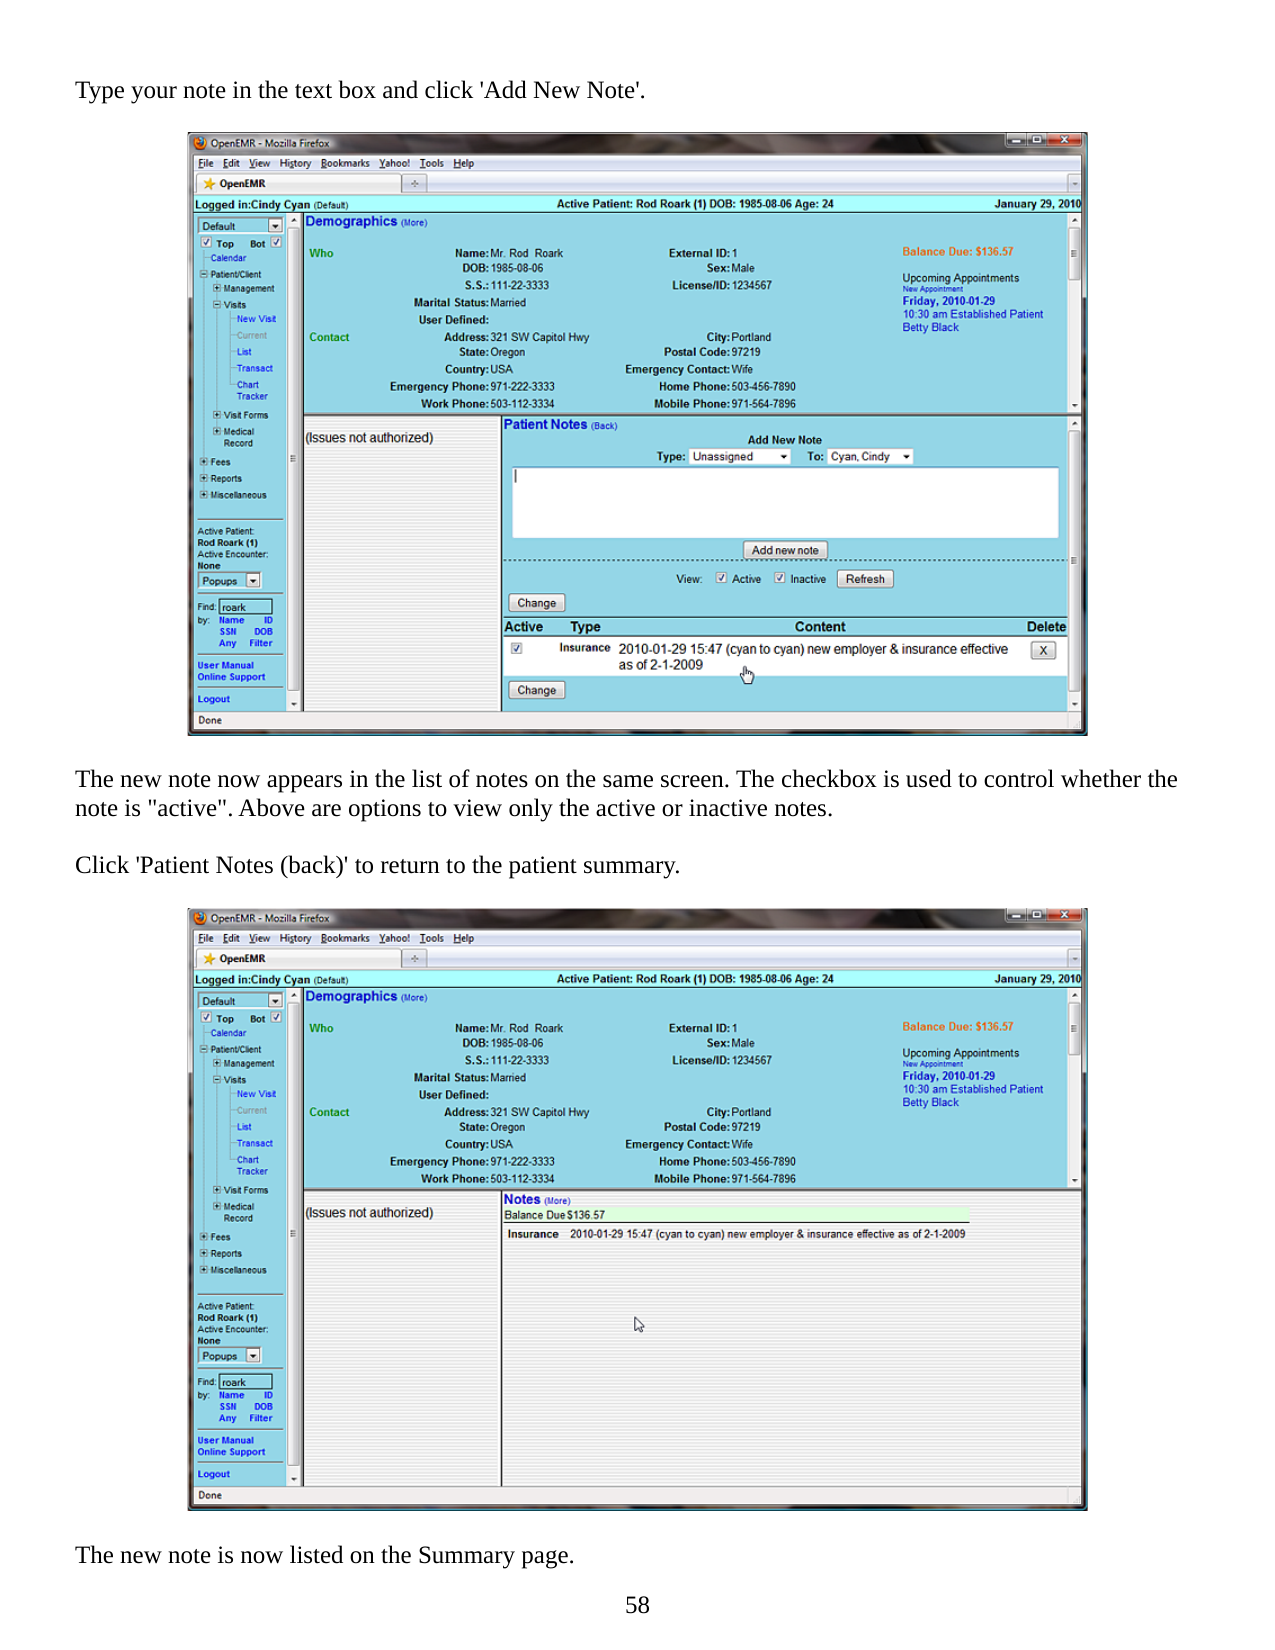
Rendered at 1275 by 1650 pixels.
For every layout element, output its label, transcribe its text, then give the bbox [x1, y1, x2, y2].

picture [187, 132, 1088, 736]
text The new note is now listed on the Summary page. [75, 1540, 1200, 1568]
text The new note now appears in the list of notes on the same screen. The checkbox is used to control whether the note is "active". Above are options to view only the active or inactive notes. [75, 764, 1200, 822]
text Type your note in the text box and click 'Add New Note'. [75, 75, 1200, 104]
picture [187, 908, 1088, 1511]
text Click 'Patient Notes (back)' to return to the patient summary. [75, 851, 1200, 879]
